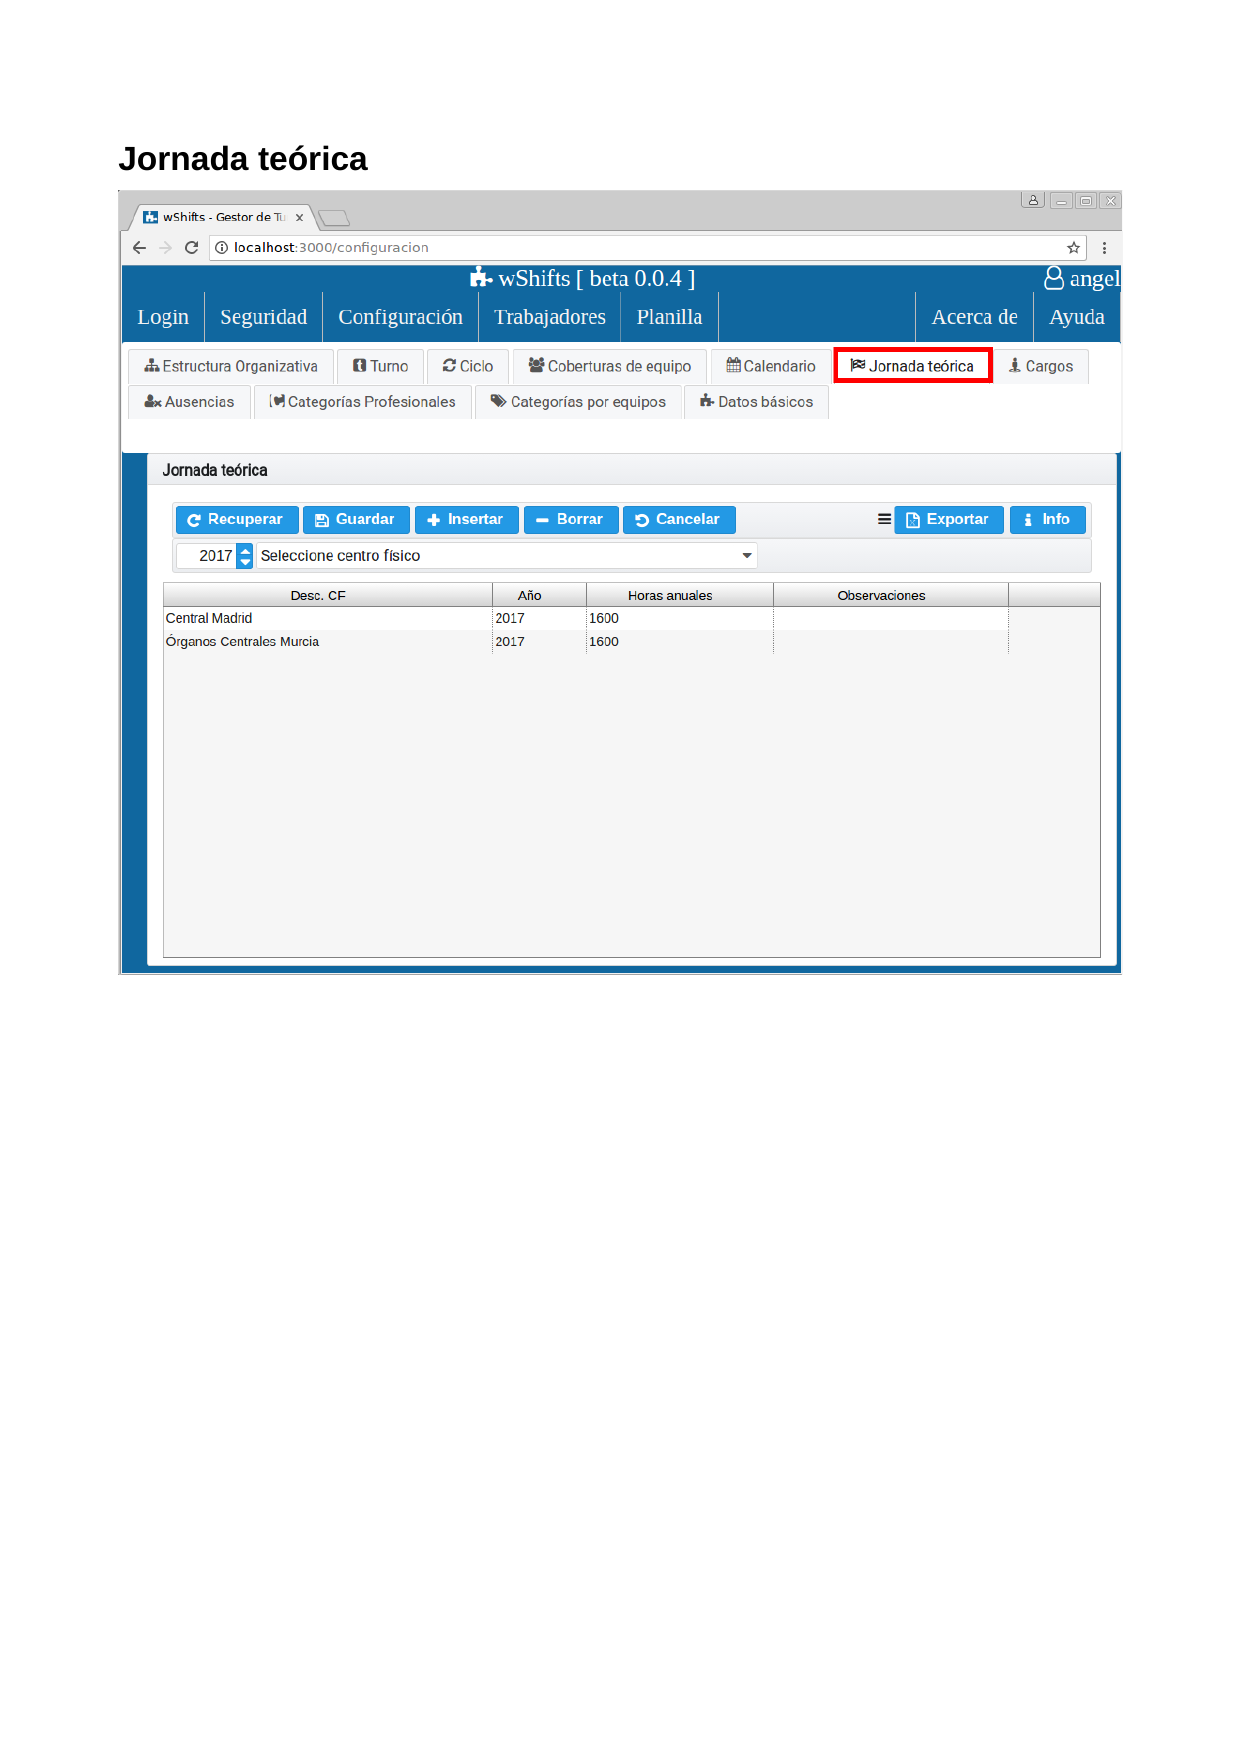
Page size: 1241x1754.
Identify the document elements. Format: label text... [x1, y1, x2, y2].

picture [118, 190, 1123, 975]
subtitle Jornada teórica [118, 139, 1122, 178]
